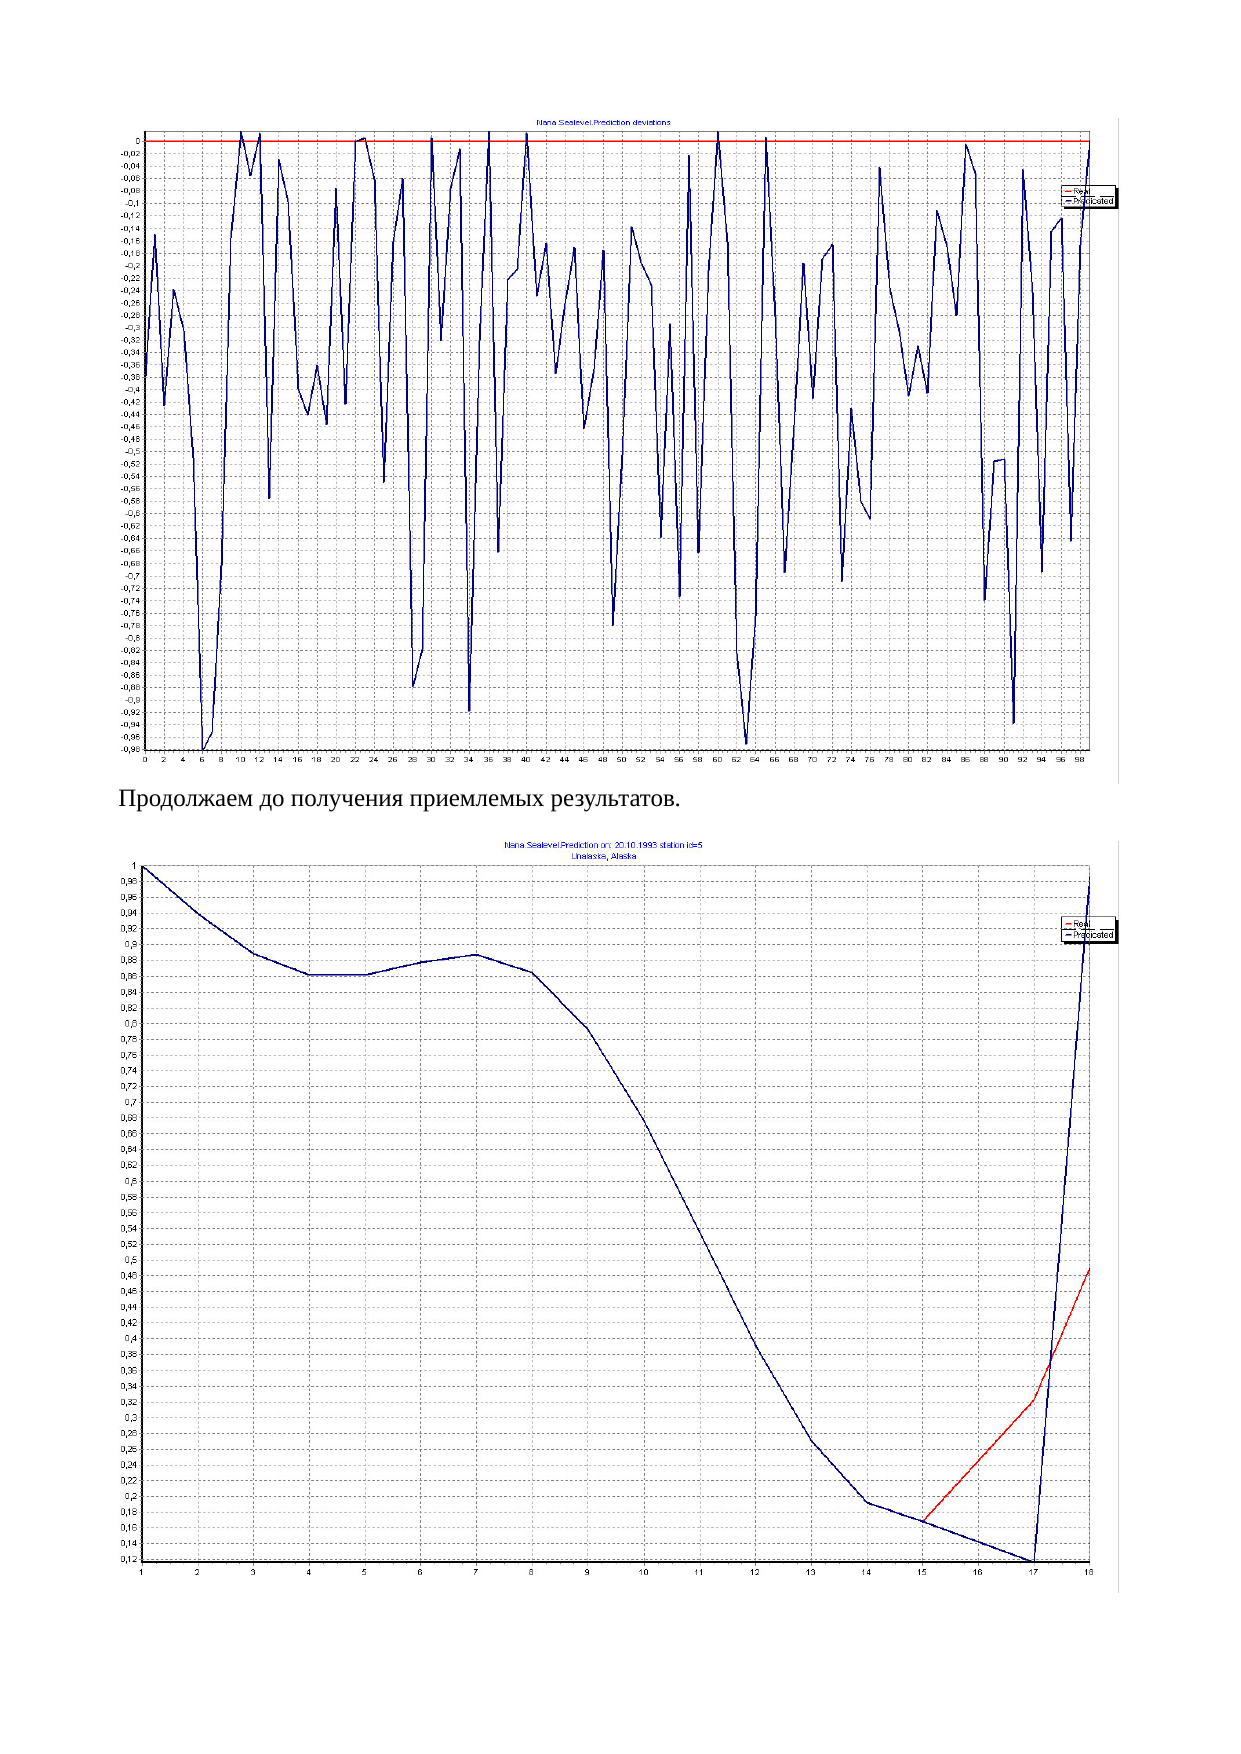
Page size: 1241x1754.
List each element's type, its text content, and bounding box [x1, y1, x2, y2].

picture [118, 841, 1122, 1593]
picture [118, 118, 1122, 784]
text Продолжаем до получения приемлемых результатов. [118, 784, 1122, 812]
